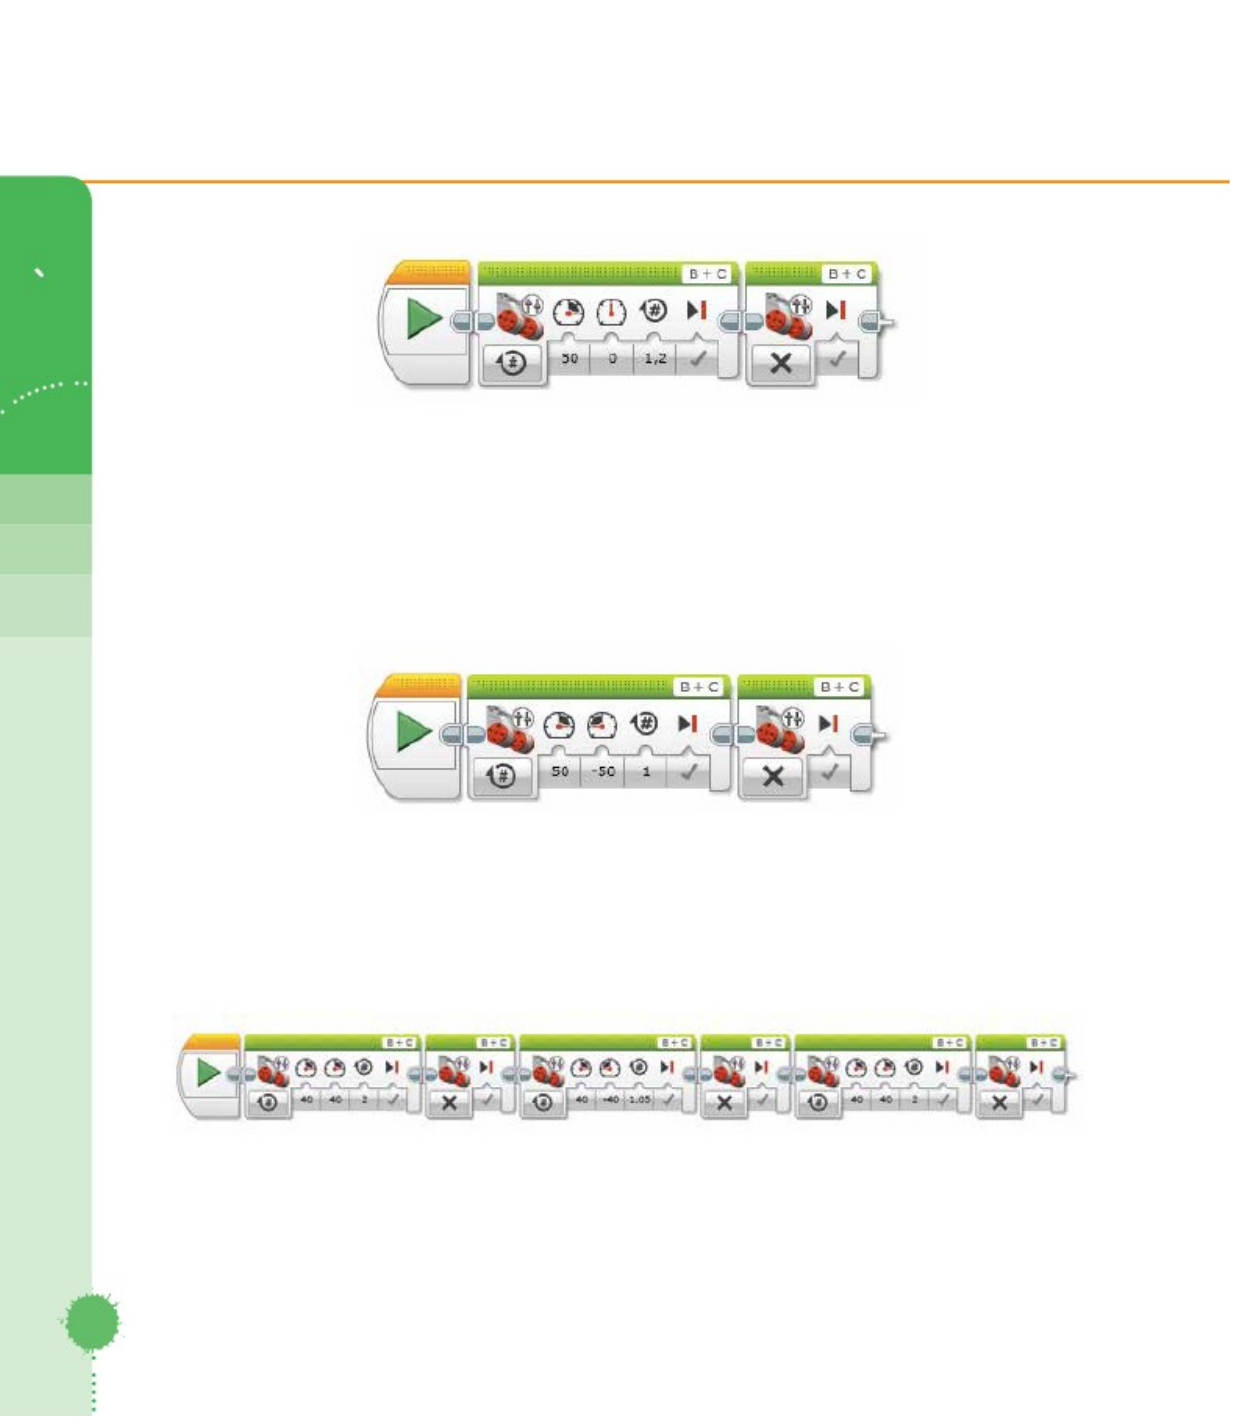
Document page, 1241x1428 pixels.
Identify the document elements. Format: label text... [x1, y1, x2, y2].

text 2 [1230, 403, 1240, 474]
picture [0, 0, 1230, 1416]
text 29 [1230, 1321, 1240, 1348]
text SESION [1230, 256, 1240, 286]
